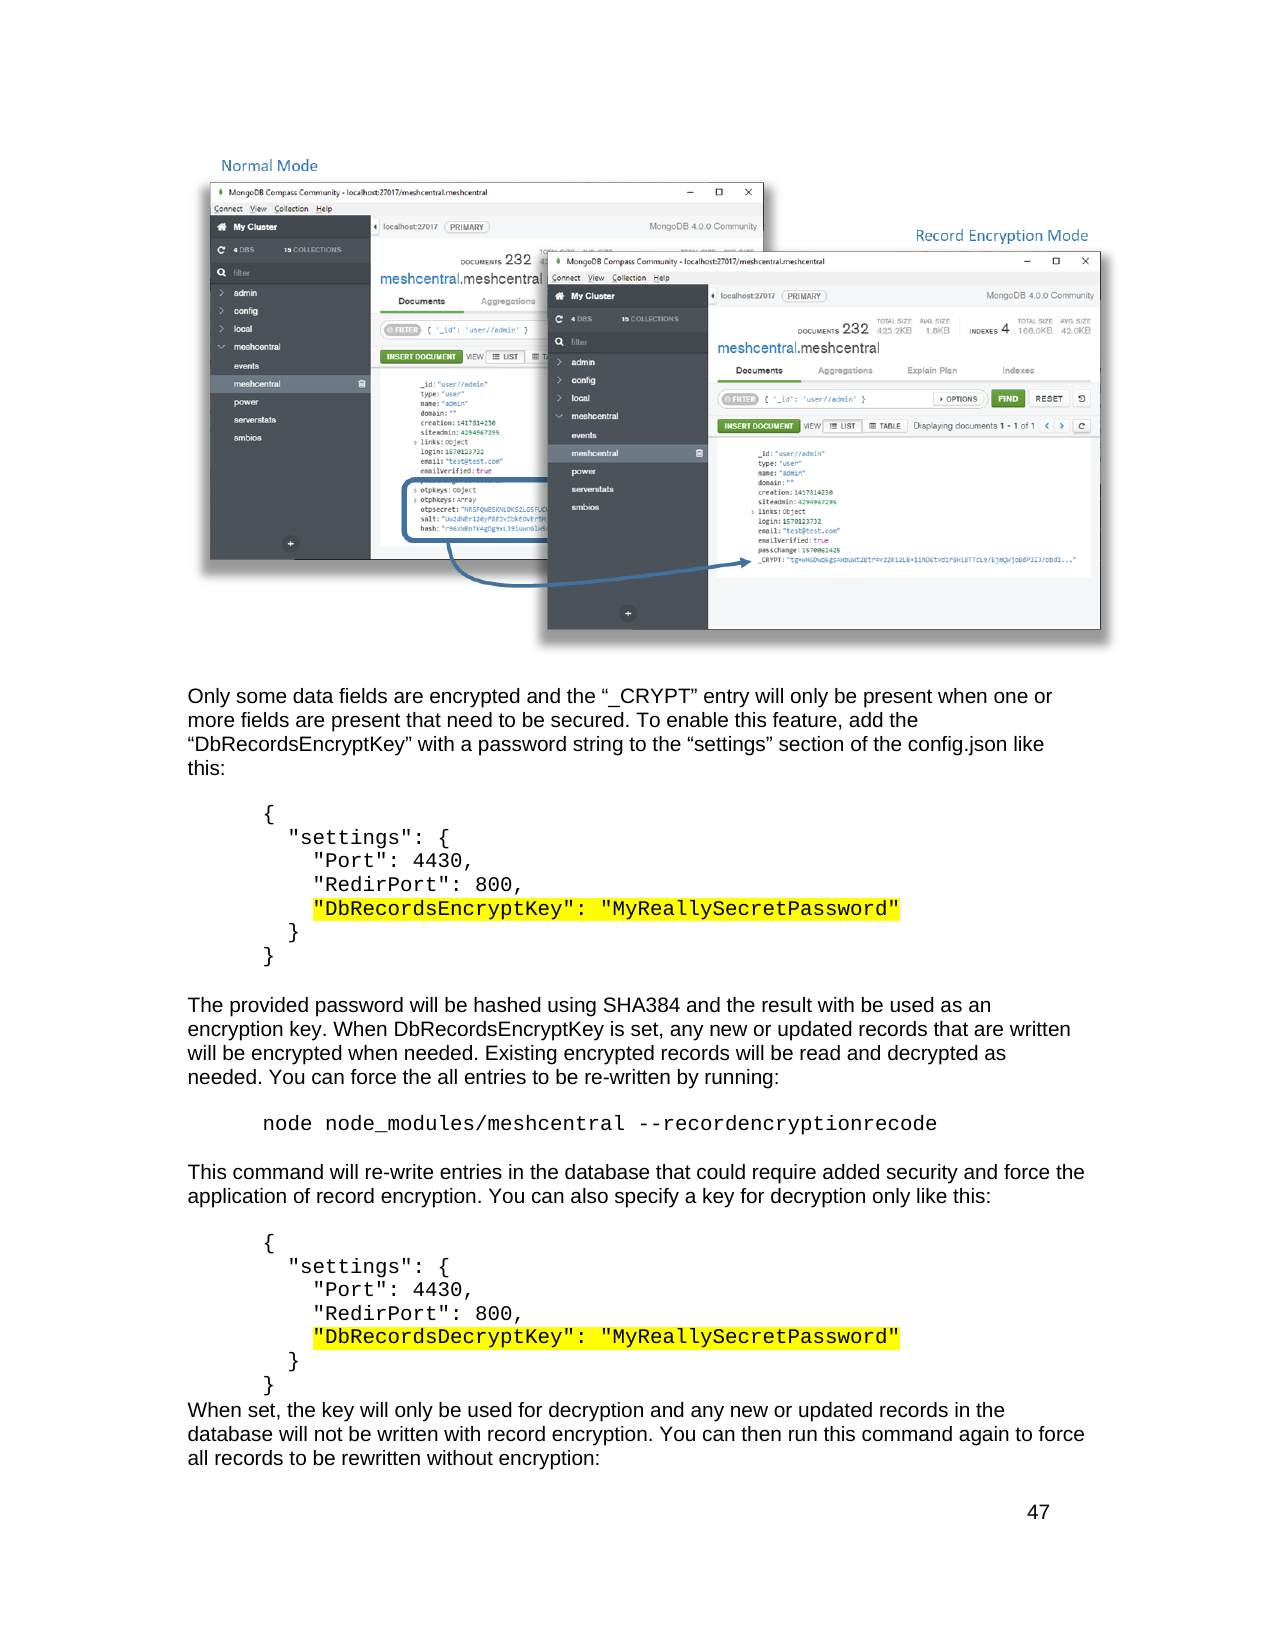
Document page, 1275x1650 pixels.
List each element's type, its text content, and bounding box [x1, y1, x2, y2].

text The provided password will be hashed using SHA384 and the result with be used as an encryption key. When DbRecordsEncryptKey is set, any new or updated records that are written will be encrypted when needed. Existing encrypted records will be read and decrypted as needed. You can force the all entries to be re-written by running: [187, 993, 1087, 1088]
text When set, the key will only be used for decryption and any new or updated records in the database will not be written with record encryption. You can then run this command again to force all records to be rewritten without encryption: [187, 1397, 1087, 1469]
text "Port": 4430, [262, 851, 1087, 874]
text } [262, 945, 1087, 969]
text "RedirPort": 800, [262, 874, 1087, 898]
text { [262, 1232, 1087, 1256]
text This command will re-write entries in the database that could require added security and force the application of record encryption. You can also specify a key for decryption only like this: [187, 1160, 1087, 1208]
text "Port": 4430, [262, 1279, 1087, 1303]
text node node_modules/meshcentral --recordencryptionrecode [187, 1112, 1087, 1136]
text } [262, 921, 1087, 945]
text } [262, 1374, 1087, 1397]
text "DbRecordsDecryptKey": "MyReallySecretPassword" [262, 1327, 1087, 1350]
text { [262, 803, 1087, 827]
text "settings": { [262, 827, 1087, 851]
text Only some data fields are encrypted and the “_CRYPT” entry will only be present when one or more fields are present that need to be secured. To enable this feature, add the “DbRecordsEncryptKey” with a password string to the “settings” section of the config.json like this: [187, 683, 1087, 779]
text "DbRecordsEncryptKey": "MyReallySecretPassword" [262, 898, 1087, 921]
text "RedirPort": 800, [262, 1303, 1087, 1327]
text "settings": { [262, 1256, 1087, 1279]
text } [262, 1350, 1087, 1374]
